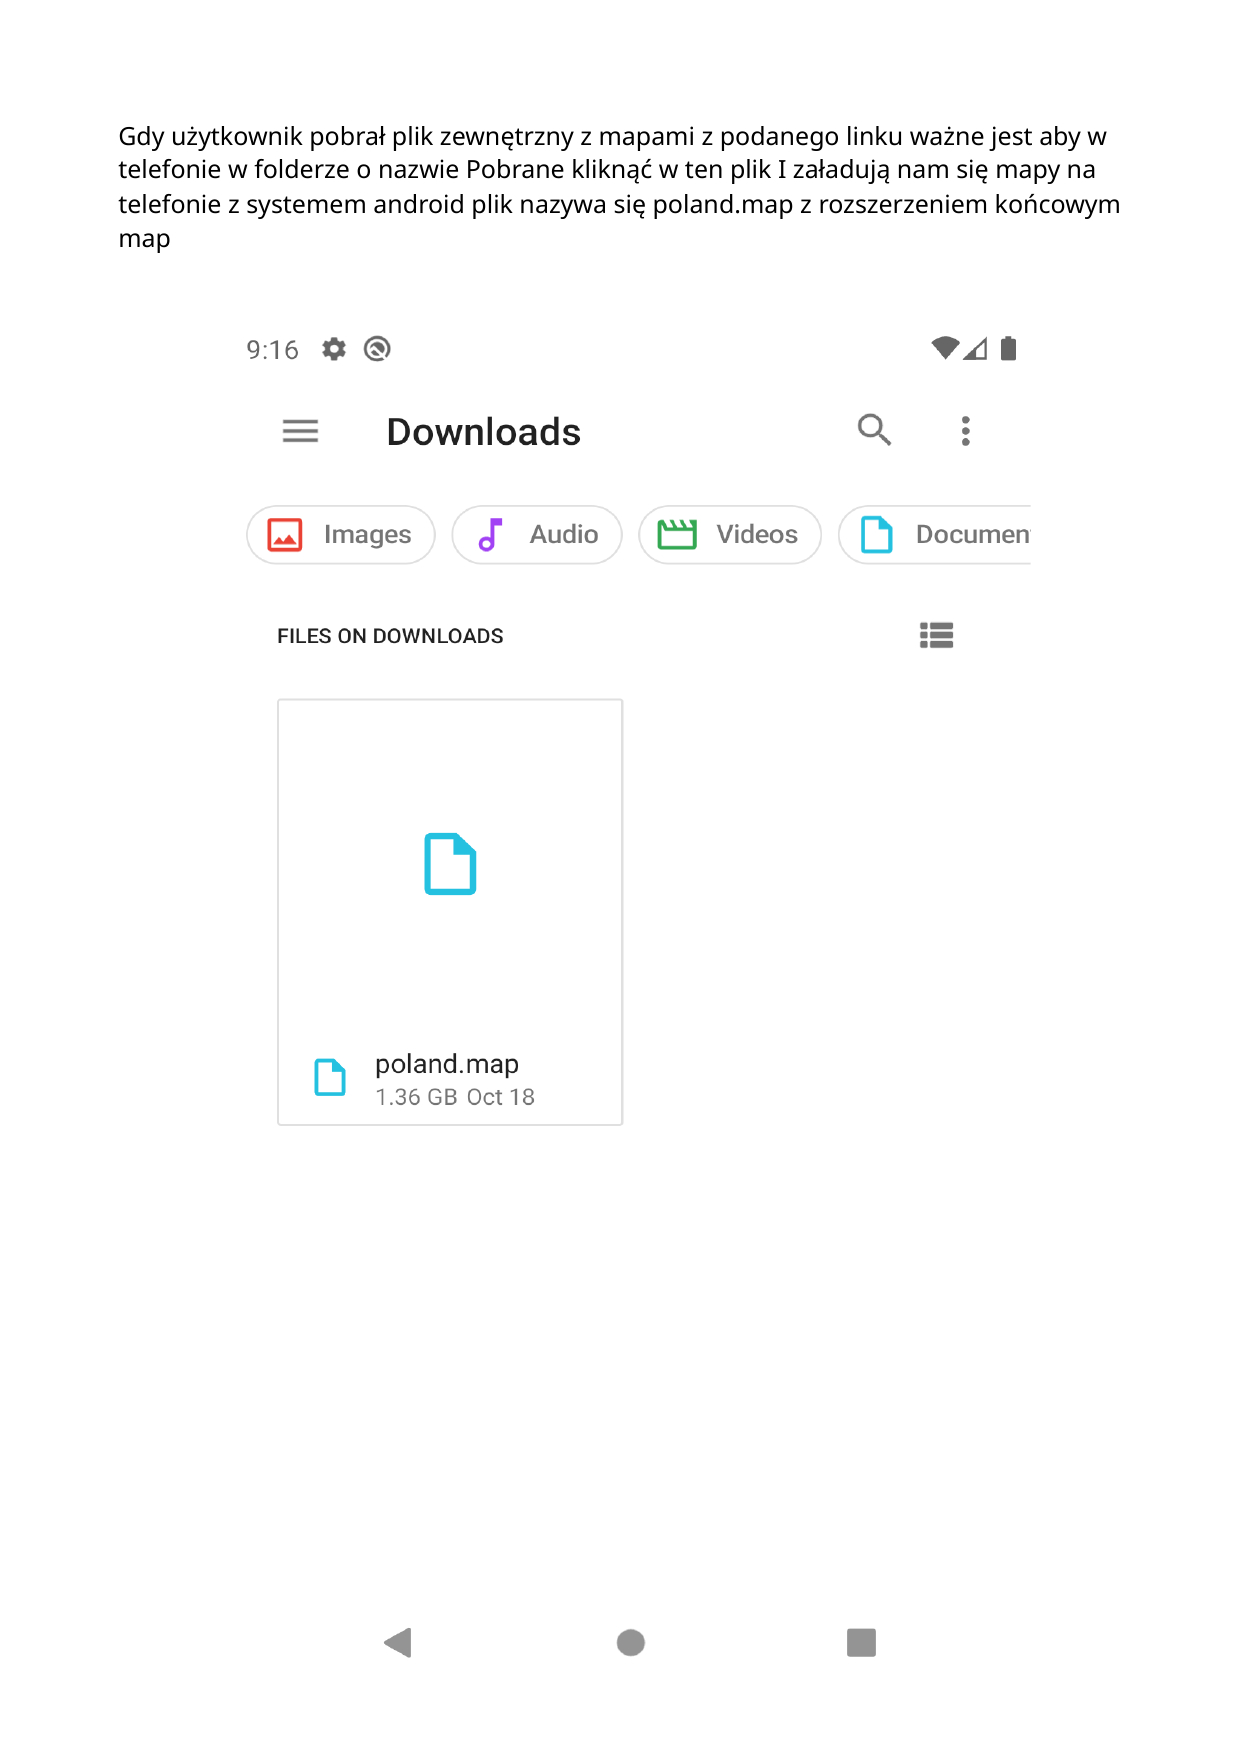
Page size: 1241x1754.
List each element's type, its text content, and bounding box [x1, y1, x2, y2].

text Gdy użytkownik pobrał plik zewnętrzny z mapami z podanego linku ważne jest aby w telefonie w folderze o nazwie Pobrane kliknąć w ten plik I załadują nam się mapy na telefonie z systemem android plik nazywa się poland.map z rozszerzeniem końcowym map [118, 118, 1122, 254]
picture [230, 326, 1031, 1687]
